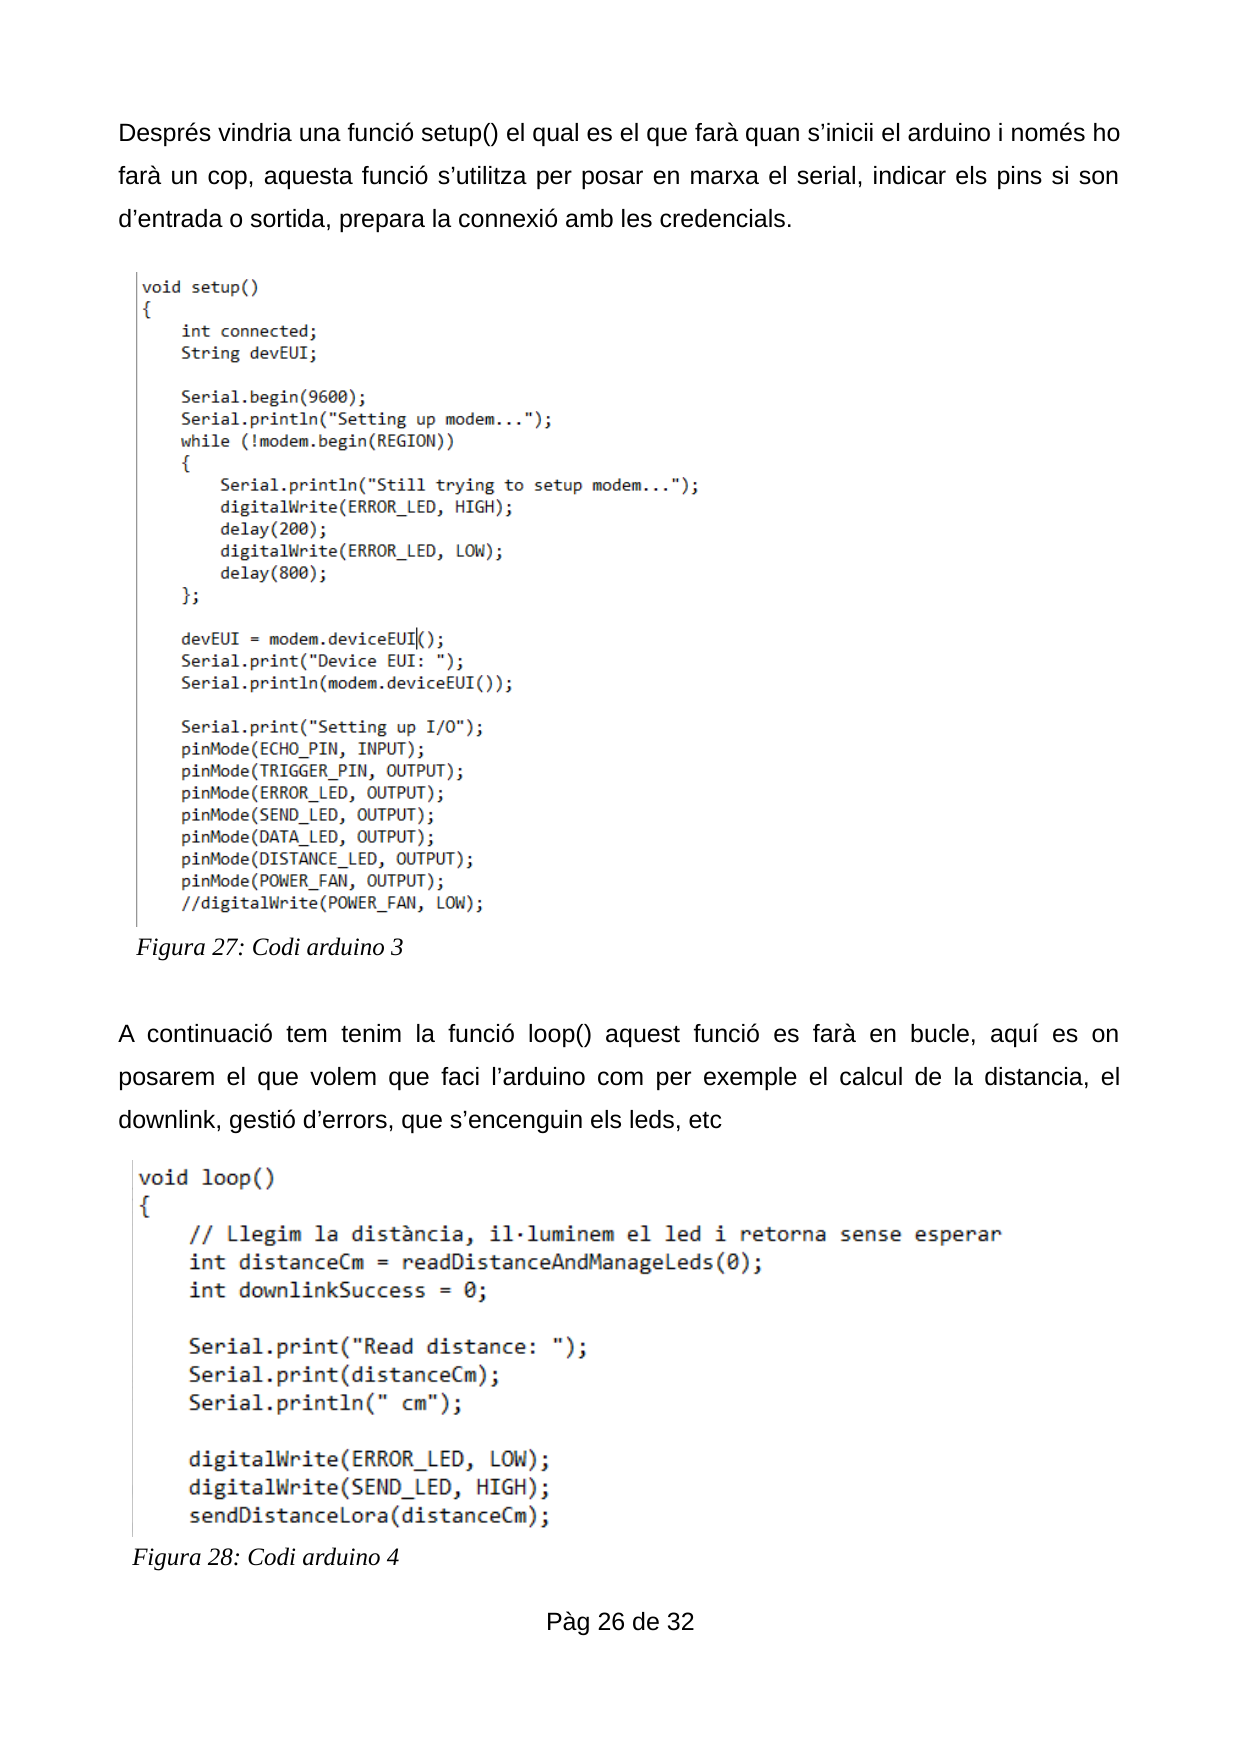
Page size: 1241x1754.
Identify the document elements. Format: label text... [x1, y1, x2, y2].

text Després vindria una funció setup() el qual es el que farà quan s’inicii el arduino i només ho farà un cop, aquesta funció s’utilitza per posar en marxa el serial, indicar els pins si son d’entrada o sortida, prepara la connexió amb les credencials. [118, 118, 1122, 233]
text A continuació tem tenim la funció loop() aquest funció es farà en bucle, aquí es on posarem el que volem que faci l’arduino com per exemple el calcul de la distancia, el downlink, gestió d’errors, que s’encenguin els leds, etc [118, 1019, 1122, 1134]
picture [132, 1160, 1018, 1537]
text Figura 28: Codi arduino 4 [132, 1537, 1018, 1571]
picture [136, 272, 716, 927]
text Figura 27: Codi arduino 3 [136, 927, 715, 961]
